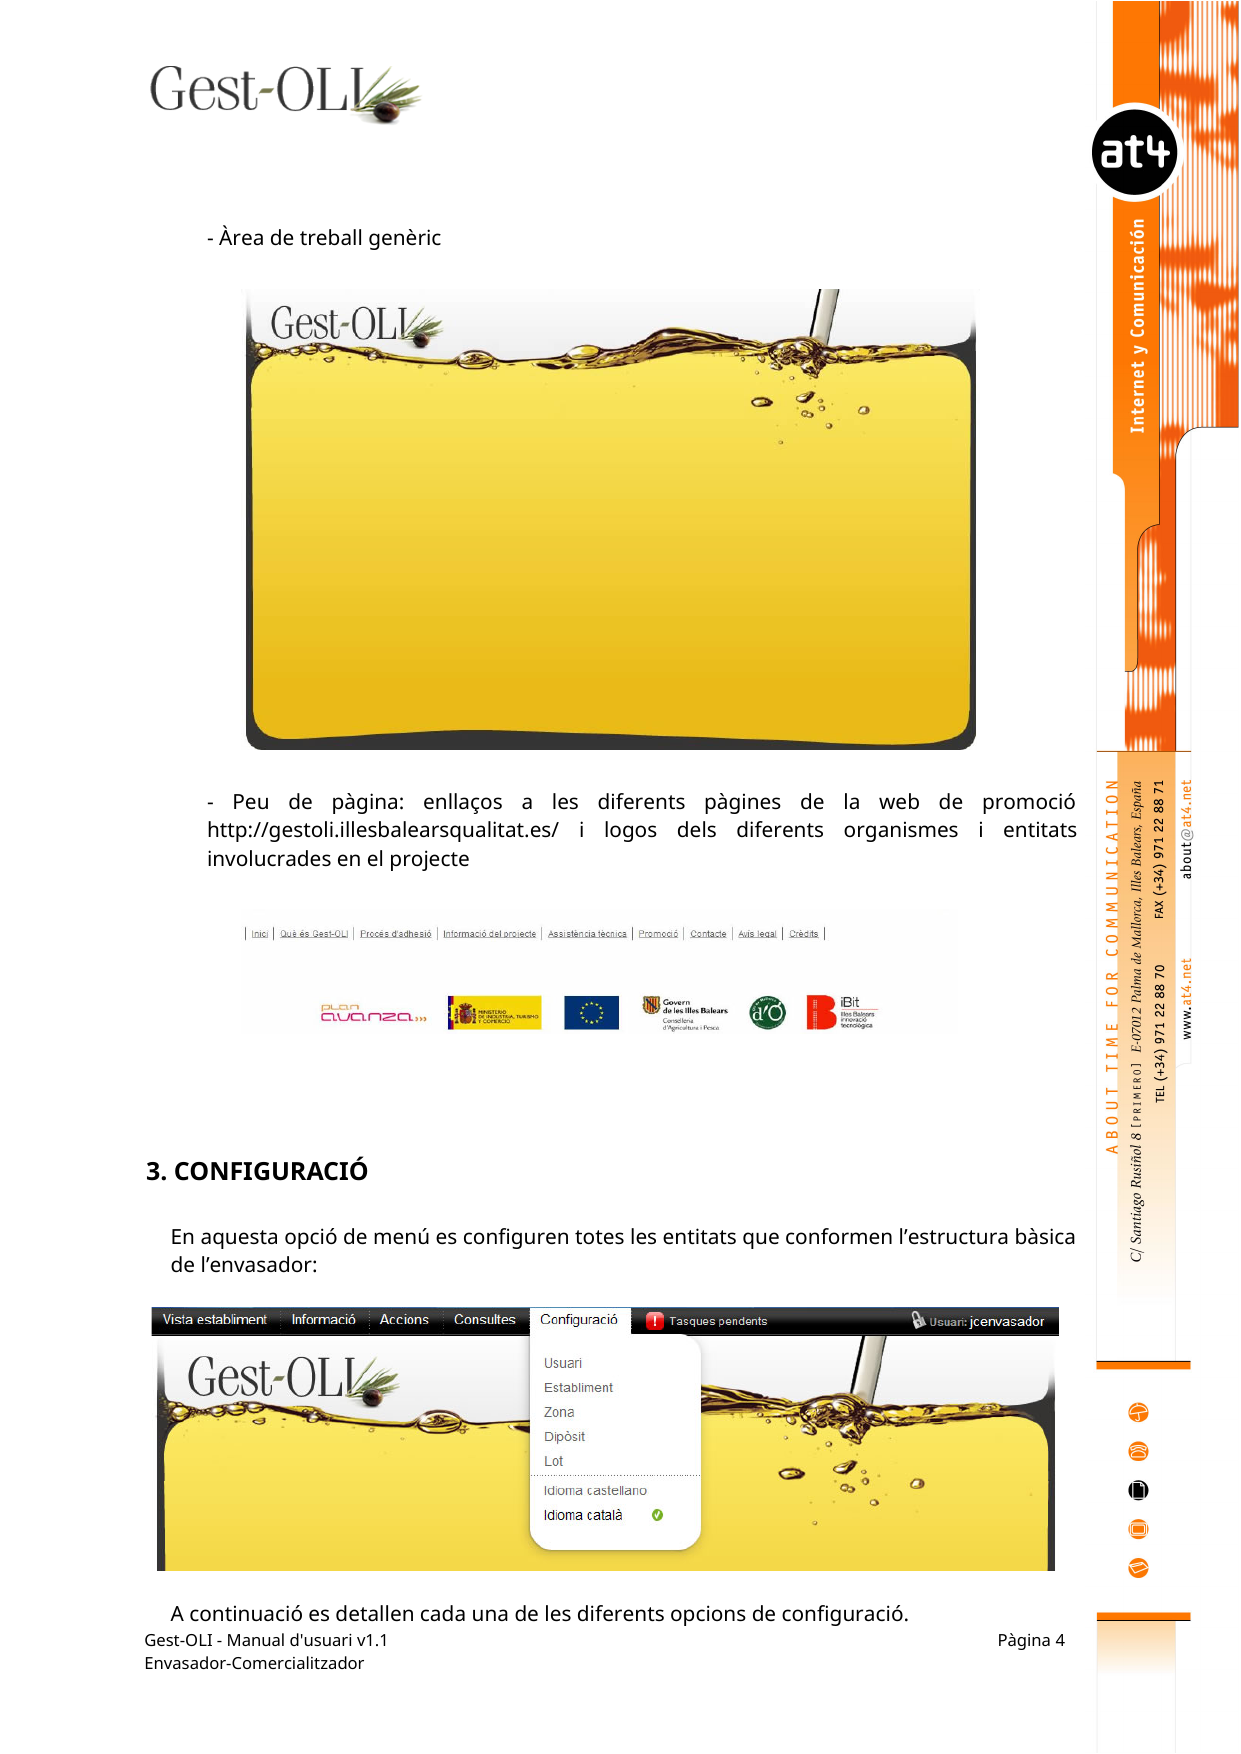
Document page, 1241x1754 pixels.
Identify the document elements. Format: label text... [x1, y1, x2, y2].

text En aquesta opció de menú es configuren totes les entitats que conformen l’estructura bàsica de l’envasador: [170, 1222, 1078, 1279]
picture [1085, 1, 1239, 1753]
picture [151, 1307, 1059, 1571]
picture [241, 289, 980, 750]
picture [241, 909, 958, 1034]
text A continuació es detallen cada una de les diferents opcions de configuració. [170, 1599, 1078, 1627]
list - Àrea de treball genèric [207, 223, 1078, 252]
subtitle 3. CONFIGURACIÓ [133, 1153, 1078, 1187]
list - Peu de pàgina: enllaços a les diferents pàgines de la web de promoció http://gestoli.illesbalearsqualitat.es/ i logos dels diferents organismes i entitats involucrades en el projecte [207, 787, 1078, 872]
picture [149, 66, 423, 126]
